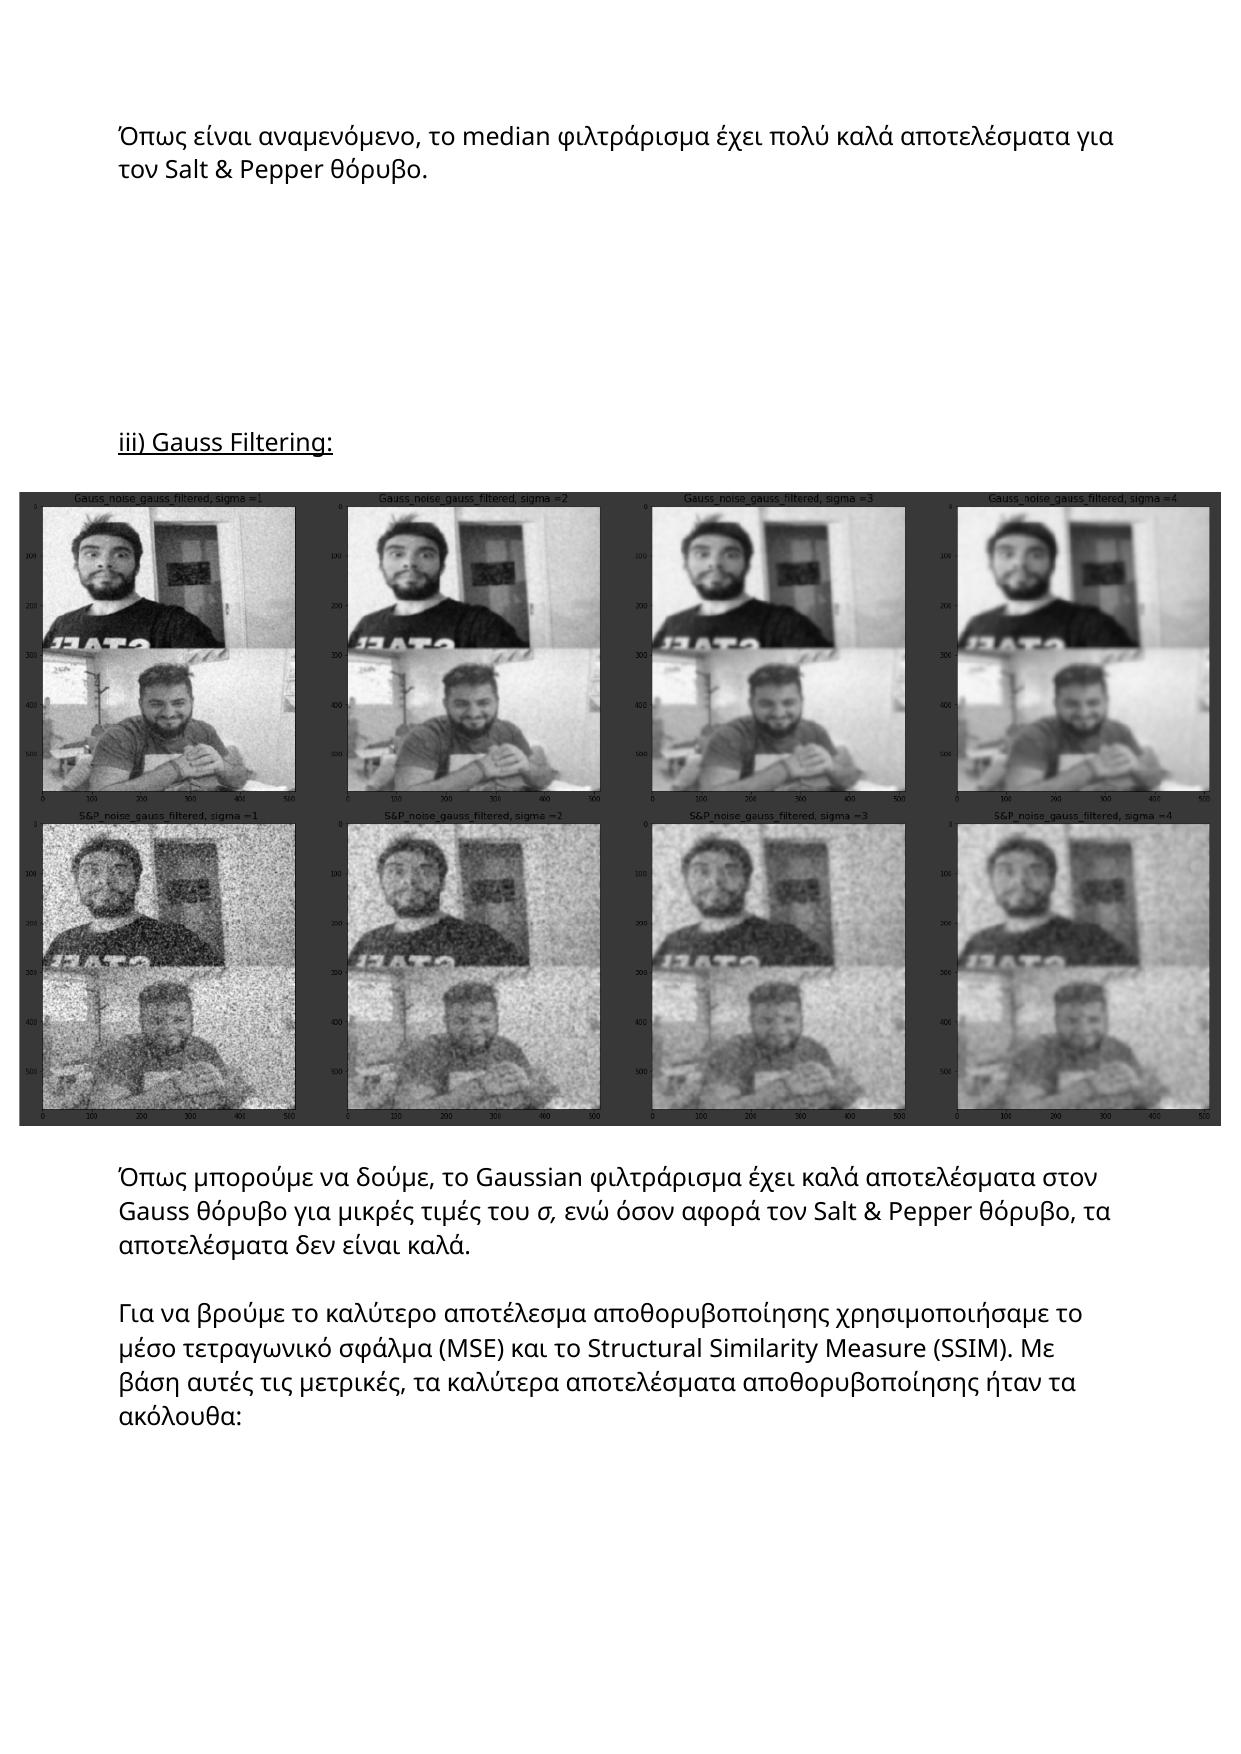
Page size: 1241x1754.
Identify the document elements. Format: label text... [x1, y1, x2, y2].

text Όπως μπορούμε να δούμε, το Gaussian φιλτράρισμα έχει καλά αποτελέσματα στον Gauss θόρυβο για μικρές τιμές του σ, ενώ όσον αφορά τον Salt & Pepper θόρυβο, τα αποτελέσματα δεν είναι καλά. [118, 1160, 1122, 1262]
text Όπως είναι αναμενόμενο, το median φιλτράρισμα έχει πολύ καλά αποτελέσματα για τον Salt & Pepper θόρυβο. [118, 118, 1122, 186]
text Για να βρούμε το καλύτερο αποτέλεσμα αποθορυβοποίησης χρησιμοποιήσαμε το μέσο τετραγωνικό σφάλμα (MSE) και το Structural Similarity Measure (SSIM). Με βάση αυτές τις μετρικές, τα καλύτερα αποτελέσματα αποθορυβοποίησης ήταν τα ακόλουθα: [118, 1296, 1122, 1432]
picture [19, 492, 1221, 1126]
text iii) Gauss Filtering: [118, 425, 1122, 459]
